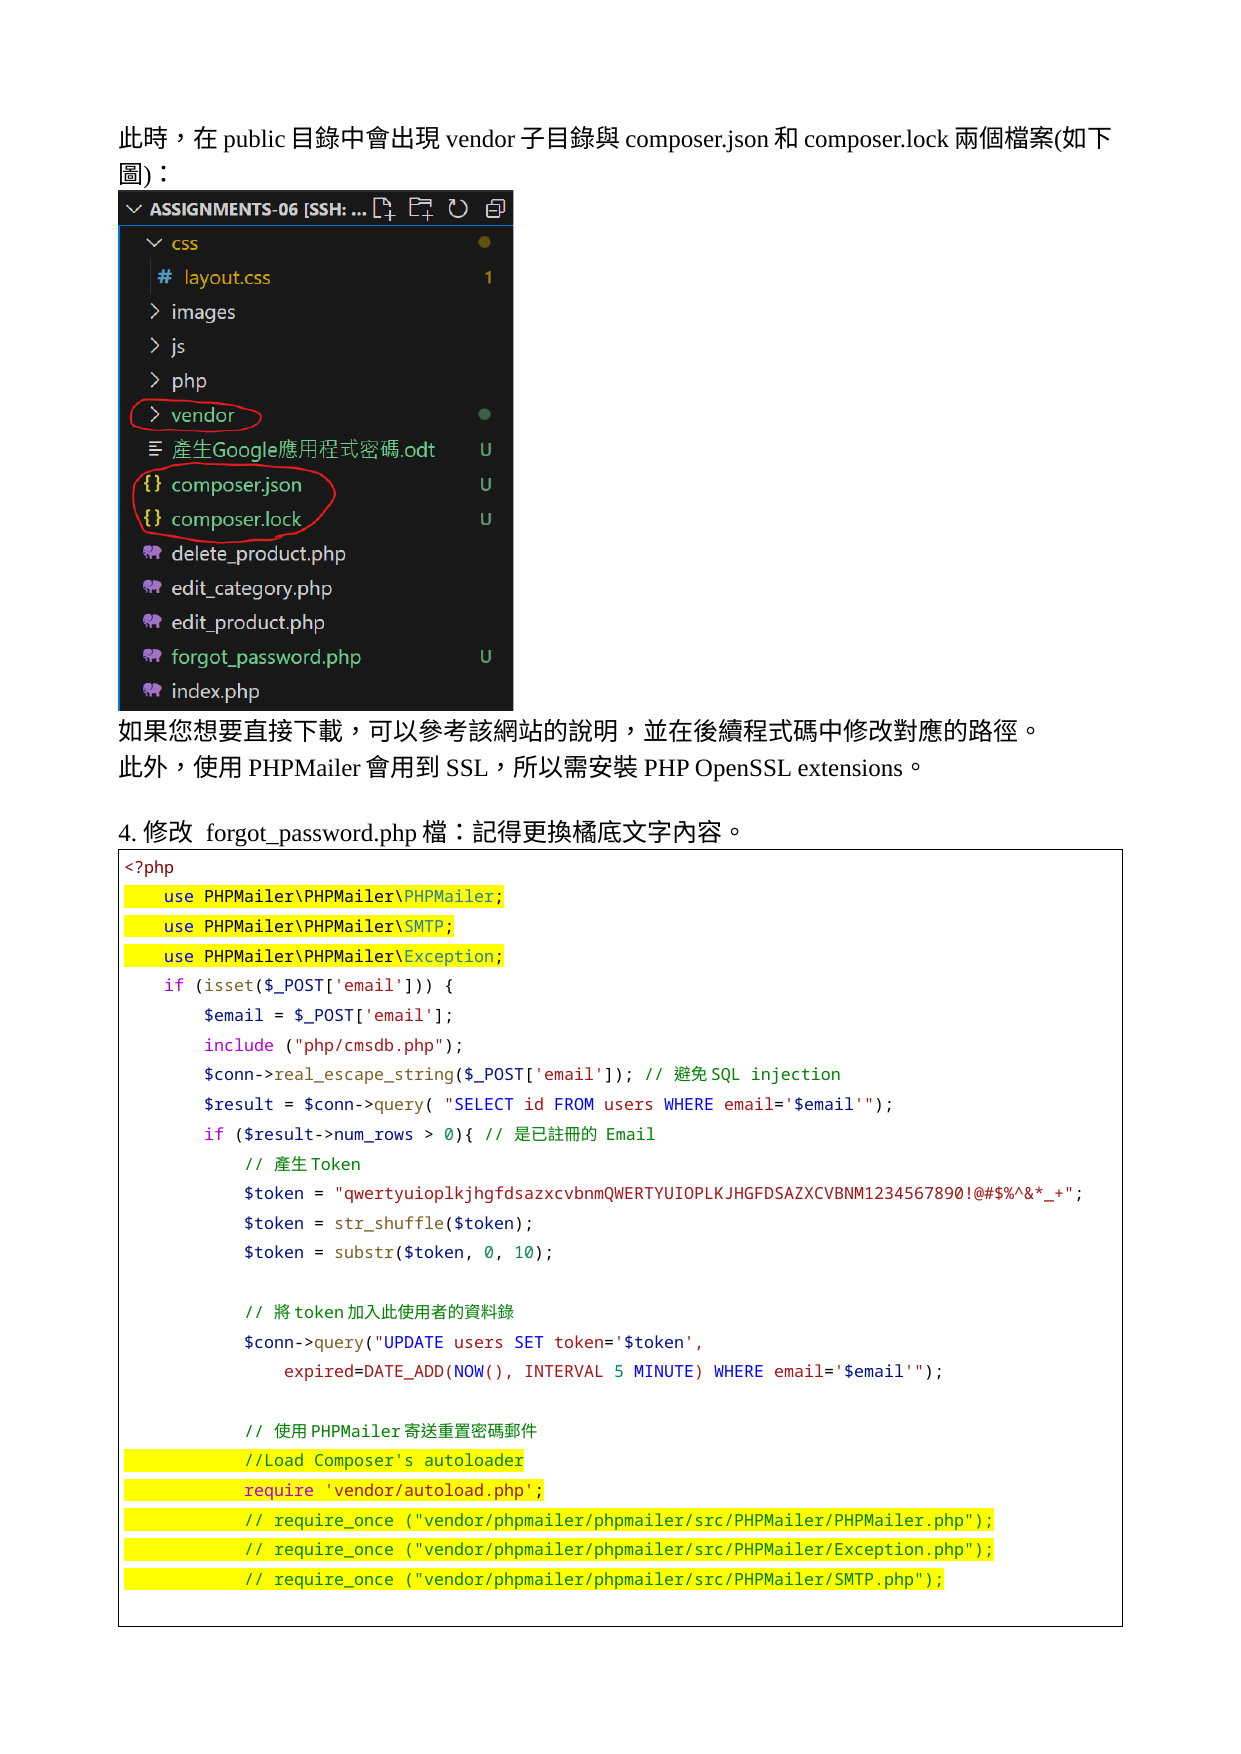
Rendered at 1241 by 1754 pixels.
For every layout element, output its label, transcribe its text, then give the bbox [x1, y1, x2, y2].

text 4. 修改 forgot_password.php檔：記得更換橘底文字內容。 [118, 812, 1122, 848]
text 如果您想要直接下載，可以參考該網站的說明，並在後續程式碼中修改對應的路徑。 [118, 711, 1122, 747]
text 此外，使用PHPMailer會用到SSL，所以需安裝PHP OpenSSL extensions。 [118, 747, 1122, 783]
table_header <?php use PHPMailer\PHPMailer\PHPMailer; use PHPMailer\PHPMailer\SMTP; use PHPMailer\PHPMailer\Exception; if (isset($_POST['email'])) { $email = $_POST['email']; include ("php/cmsdb.php"); $conn->real_escape_string($_POST['email']); // 避免SQL injection $result = $conn->query( "SELECT id FROM users WHERE email='$email'"); if ($result->num_rows > 0){ // 是已註冊的 Email // 產生Token $token = "qwertyuioplkjhgfdsazxcvbnmQWERTYUIOPLKJHGFDSAZXCVBNM1234567890!@#$%^&*_+"; $token = str_shuffle($token); $token = substr($token, 0, 10); // 將token加入此使用者的資料錄 $conn->query("UPDATE users SET token='$token', expired=DATE_ADD(NOW(), INTERVAL 5 MINUTE) WHERE email='$email'"); // 使用PHPMailer寄送重置密碼郵件 //Load Composer's autoloader require 'vendor/autoload.php'; // require_once ("vendor/phpmailer/phpmailer/src/PHPMailer/PHPMailer.php"); // require_once ("vendor/phpmailer/phpmailer/src/PHPMailer/Exception.php"); // require_once ("vendor/phpmailer/phpmailer/src/PHPMailer/SMTP.php"); [119, 850, 1122, 1626]
text 此時，在public目錄中會出現vendor子目錄與composer.json和composer.lock兩個檔案(如下圖)： [118, 118, 1122, 191]
